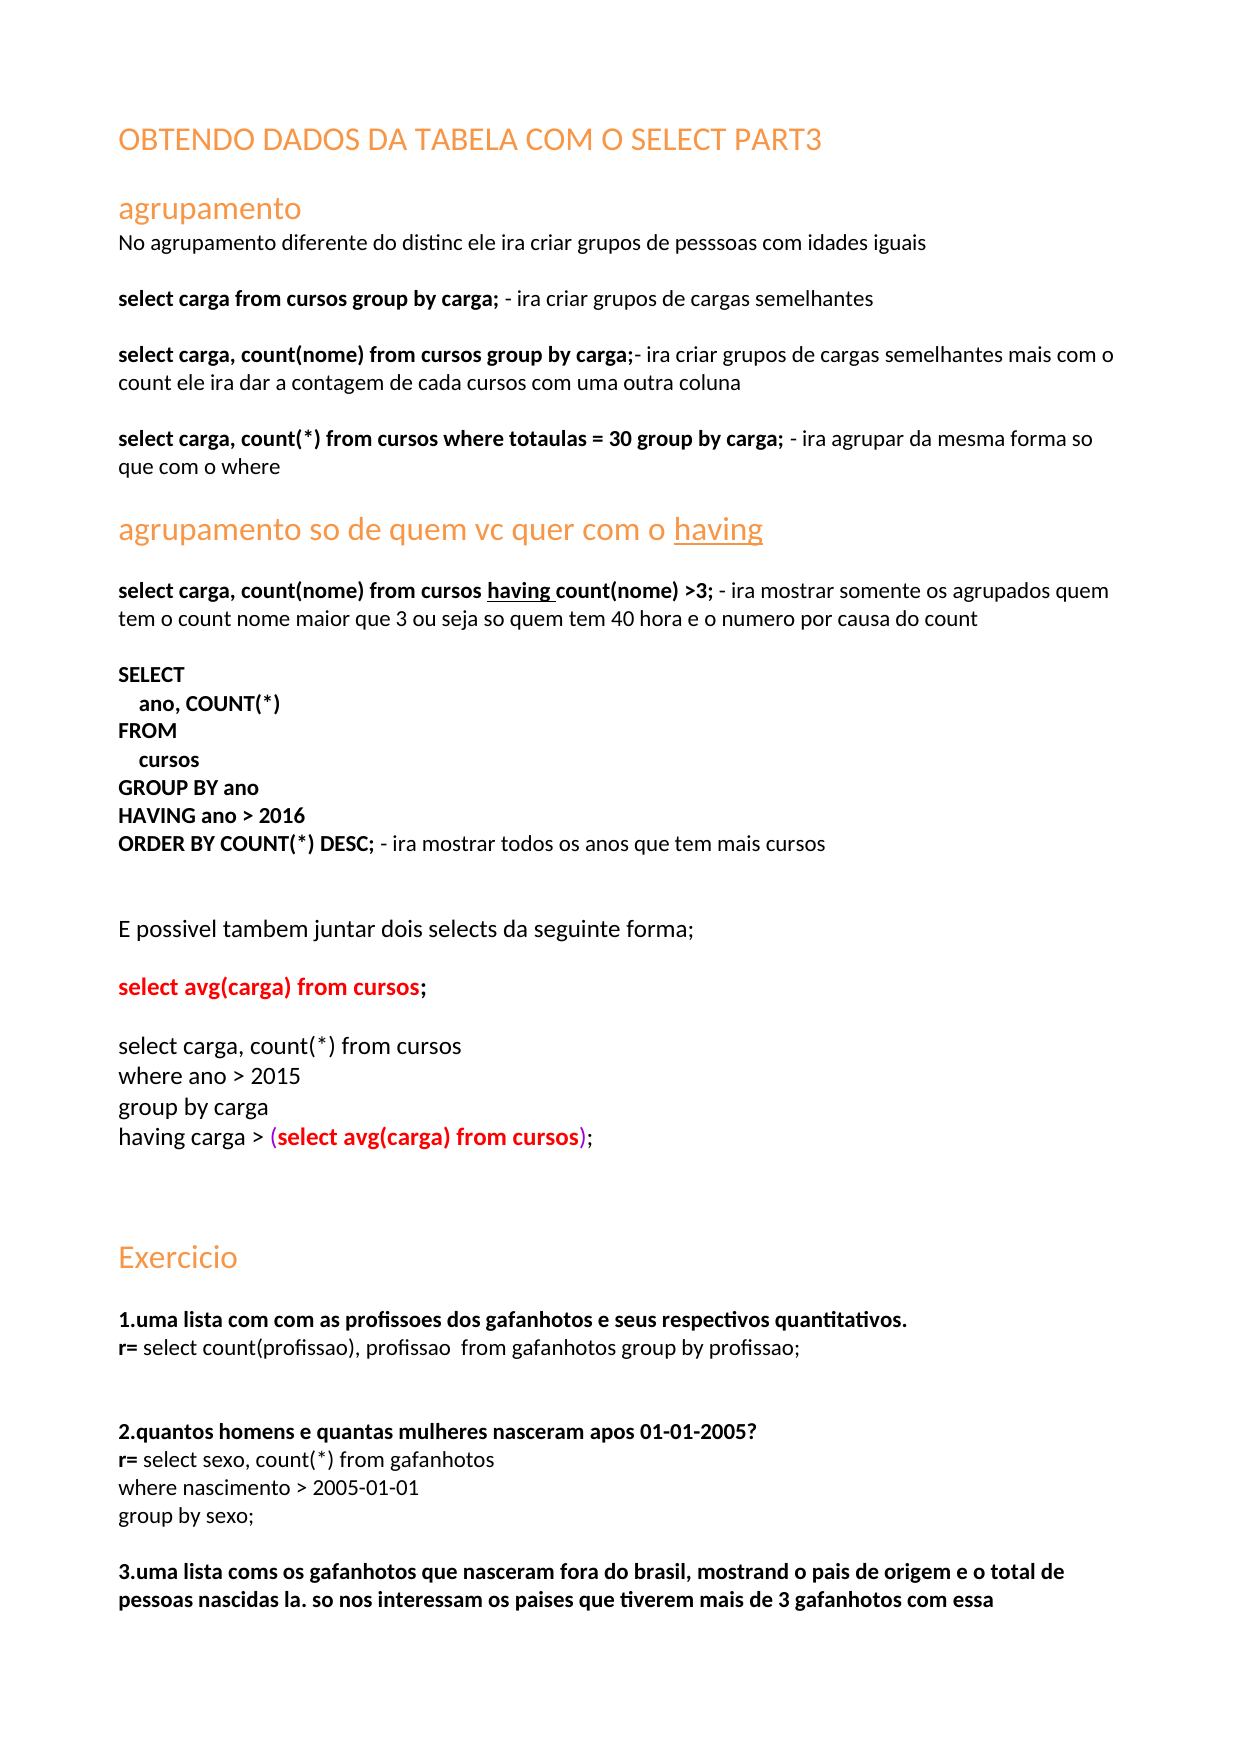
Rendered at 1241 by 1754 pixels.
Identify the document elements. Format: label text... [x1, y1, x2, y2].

text HAVING ano > 2016 [118, 801, 1122, 829]
text 1.uma lista com com as profissoes dos gafanhotos e seus respectivos quantitativos. [118, 1305, 1122, 1333]
text ano, COUNT(*) [118, 689, 1122, 717]
text select carga from cursos group by carga; - ira criar grupos de cargas semelhantes [118, 284, 1122, 312]
text group by carga [118, 1091, 1122, 1121]
text select carga, count(*) from cursos where totaulas = 30 group by carga; - ira agrupar da mesma forma so que com o where [118, 424, 1122, 480]
text select carga, count(nome) from cursos group by carga;- ira criar grupos de cargas semelhantes mais com o count ele ira dar a contagem de cada cursos com uma outra coluna [118, 340, 1122, 396]
text agrupamento so de quem vc quer com o having [118, 508, 1122, 548]
text agrupamento [118, 187, 1122, 228]
text ORDER BY COUNT(*) DESC; - ira mostrar todos os anos que tem mais cursos [118, 829, 1122, 857]
text SELECT [118, 661, 1122, 689]
text having carga > (select avg(carga) from cursos); [118, 1121, 1122, 1152]
text select avg(carga) from cursos; [118, 971, 1122, 1002]
text GROUP BY ano [118, 773, 1122, 801]
text where ano > 2015 [118, 1060, 1122, 1091]
text cursos [118, 745, 1122, 773]
text FROM [118, 717, 1122, 745]
text r= select count(profissao), profissao from gafanhotos group by profissao; [118, 1333, 1122, 1361]
text select carga, count(nome) from cursos having count(nome) >3; - ira mostrar somente os agrupados quem tem o count nome maior que 3 ou seja so quem tem 40 hora e o numero por causa do count [118, 577, 1122, 633]
text 3.uma lista coms os gafanhotos que nasceram fora do brasil, mostrand o pais de origem e o total de pessoas nascidas la. so nos interessam os paises que tiverem mais de 3 gafanhotos com essa [118, 1557, 1122, 1613]
text No agrupamento diferente do distinc ele ira criar grupos de pesssoas com idades iguais [118, 228, 1122, 256]
text 2.quantos homens e quantas mulheres nasceram apos 01-01-2005? [118, 1417, 1122, 1445]
text E possivel tambem juntar dois selects da seguinte forma; [118, 913, 1122, 943]
text select carga, count(*) from cursos [118, 1030, 1122, 1060]
text where nascimento > 2005-01-01 [118, 1473, 1122, 1501]
text r= select sexo, count(*) from gafanhotos [118, 1445, 1122, 1473]
text OBTENDO DADOS DA TABELA COM O SELECT PART3 [118, 118, 1122, 159]
text Exercicio [118, 1236, 1122, 1277]
text group by sexo; [118, 1501, 1122, 1529]
